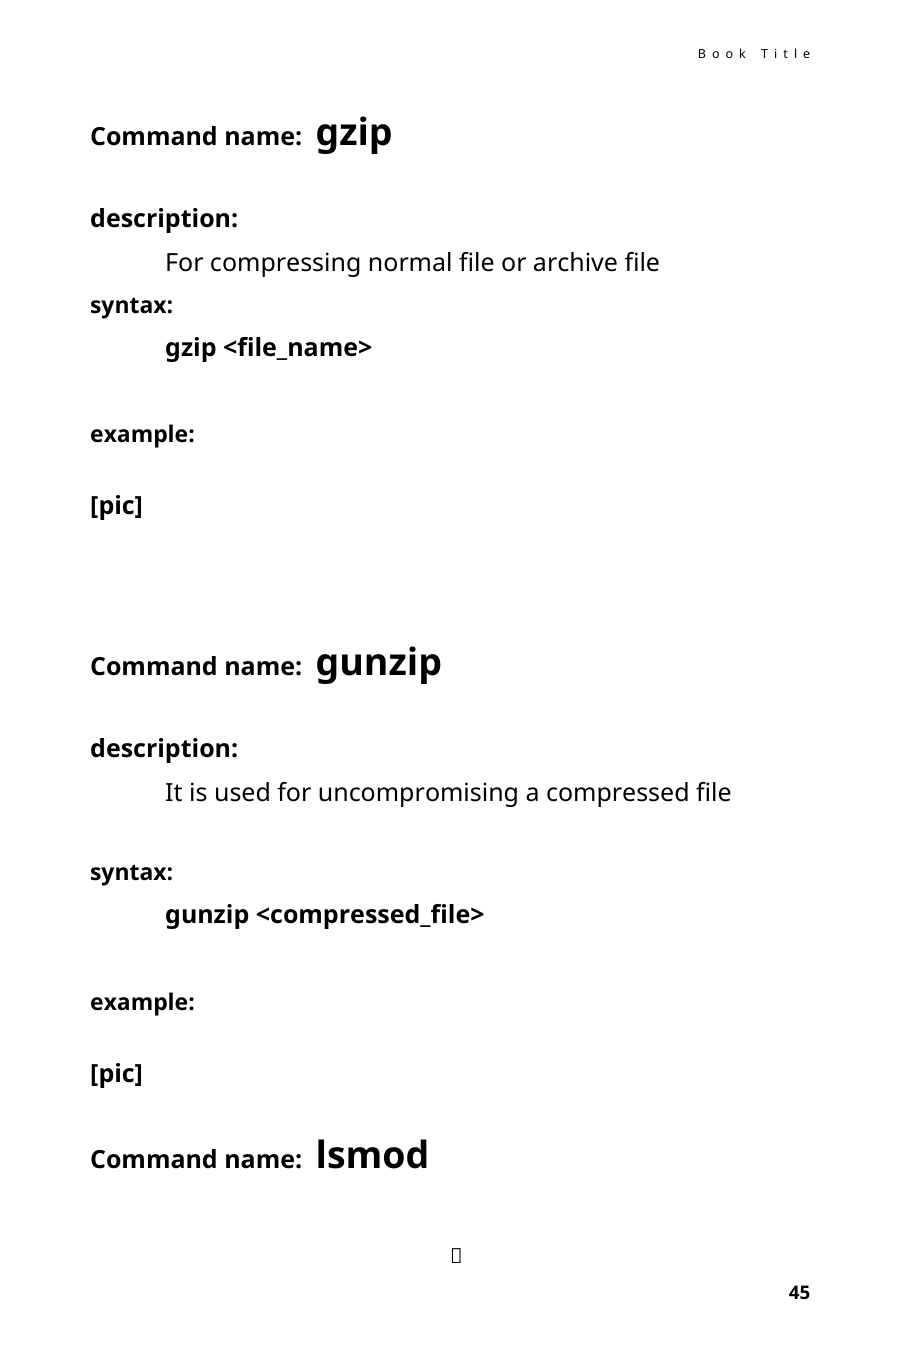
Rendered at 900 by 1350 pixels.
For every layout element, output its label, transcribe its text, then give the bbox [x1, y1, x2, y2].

text gzip <file_name> [90, 330, 810, 364]
text description: [90, 730, 810, 764]
text example: [90, 985, 810, 1017]
text [pic] [90, 488, 810, 522]
text For compressing normal file or archive file [90, 245, 810, 279]
text It is used for uncompromising a compressed file [90, 775, 810, 809]
text Command name: gunzip [90, 635, 810, 686]
text Command name: gzip [90, 105, 810, 156]
text description: [90, 201, 810, 234]
text syntax: [90, 289, 810, 320]
text [pic] [90, 1055, 810, 1089]
text Command name: lsmod [90, 1129, 810, 1180]
text example: [90, 418, 810, 449]
text gunzip <compressed_file> [90, 897, 810, 931]
text syntax: [90, 856, 810, 887]
